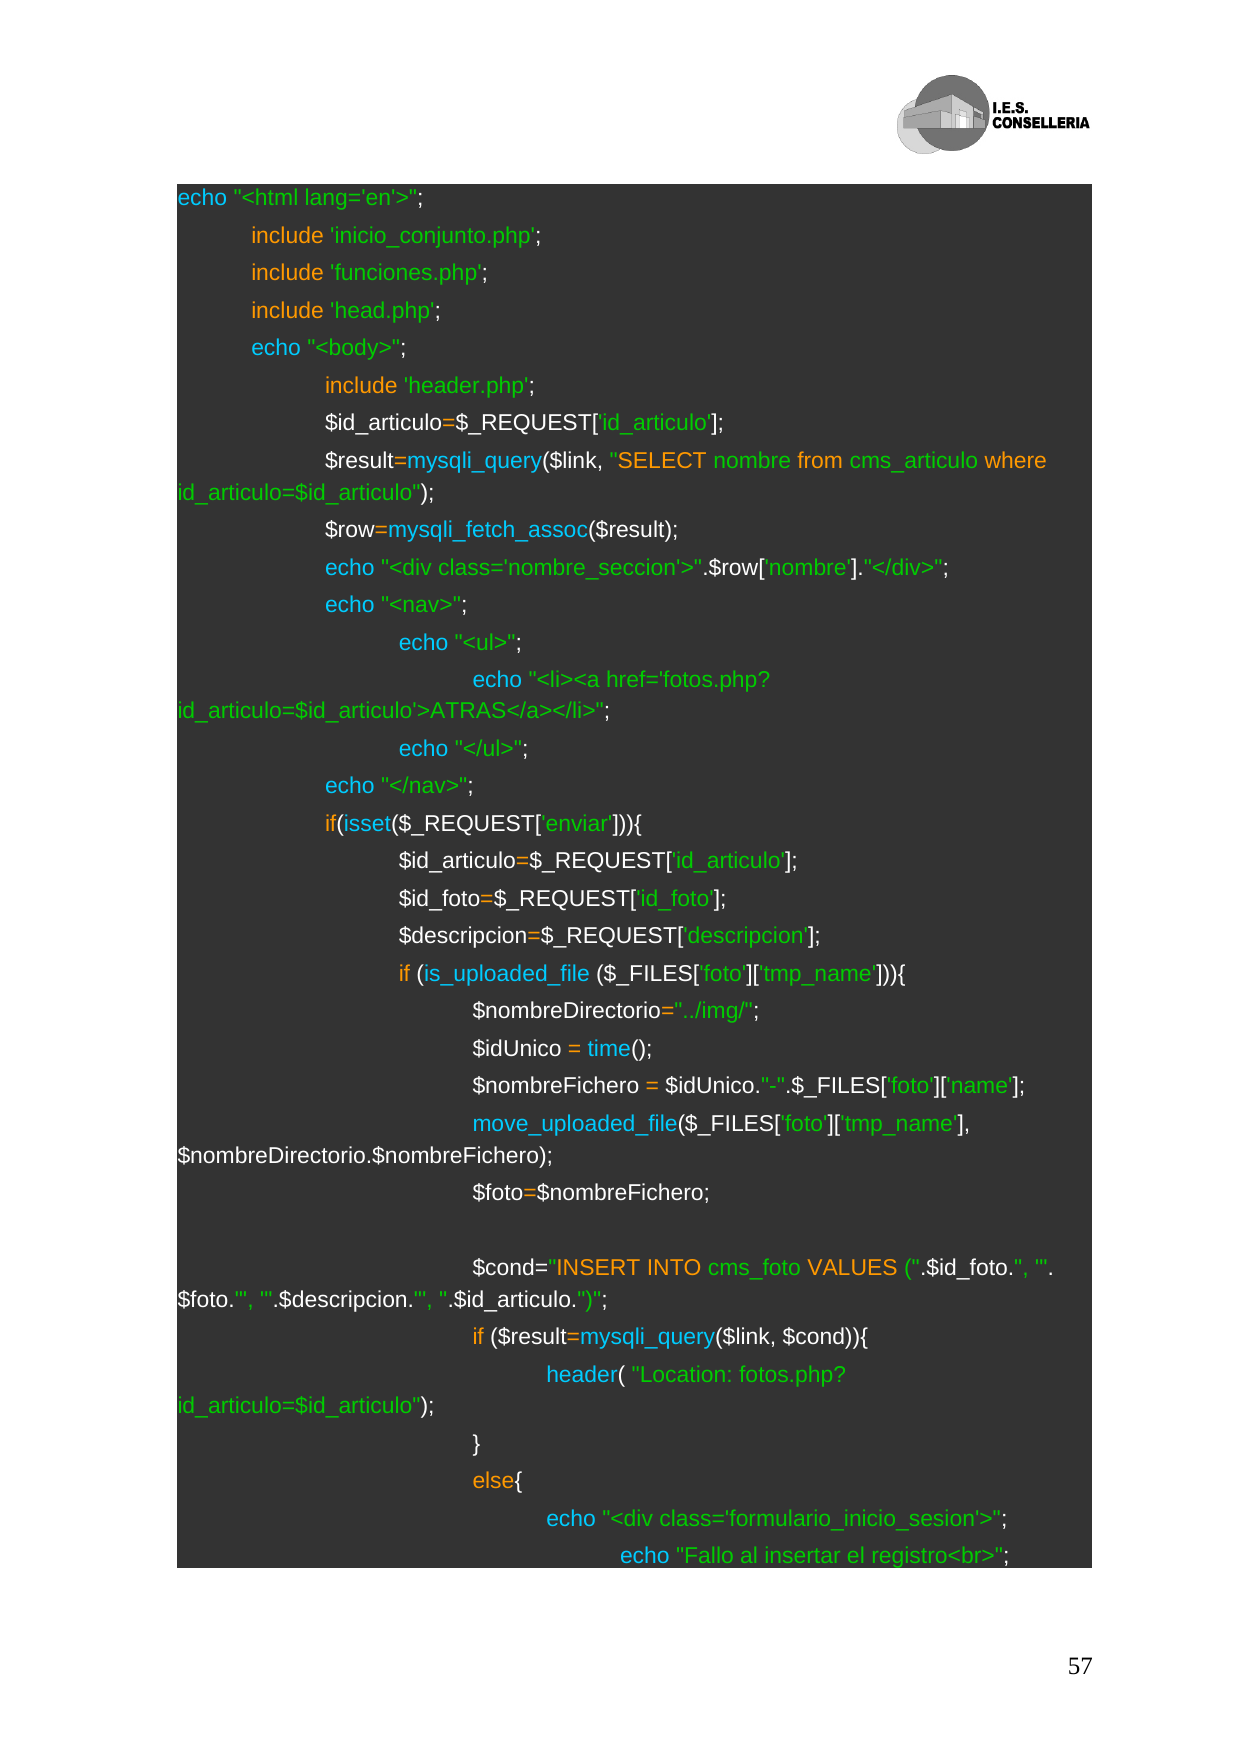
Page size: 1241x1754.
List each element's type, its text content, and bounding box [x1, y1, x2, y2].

text $descripcion=$_REQUEST['descripcion']; [177, 922, 1092, 949]
text $id_articulo=$_REQUEST['id_articulo']; [177, 409, 1092, 436]
text if(isset($_REQUEST['enviar'])){ [177, 810, 1092, 836]
text echo "<div class='nombre_seccion'>".$row['nombre']."</div>"; [177, 553, 1092, 580]
text $foto=$nombreFichero; [177, 1179, 1092, 1205]
text include 'header.php'; [177, 372, 1092, 398]
text echo "</nav>"; [177, 772, 1092, 799]
text echo "<html lang='en'>"; [177, 184, 1092, 211]
text if (is_uploaded_file ($_FILES['foto']['tmp_name'])){ [177, 960, 1092, 986]
text if ($result=mysqli_query($link, $cond)){ [177, 1323, 1092, 1349]
text $cond="INSERT INTO cms_foto VALUES (".$id_foto.", '".$foto."', '".$descripcion."', ".$id_articulo.")"; [177, 1254, 1092, 1312]
text $result=mysqli_query($link, "SELECT nombre from cms_articulo where id_articulo=$id_articulo"); [177, 447, 1092, 505]
text } [177, 1430, 1092, 1456]
text include 'funciones.php'; [177, 259, 1092, 286]
text echo "</ul>"; [177, 735, 1092, 761]
text echo "<li><a href='fotos.php?id_articulo=$id_articulo'>ATRAS</a></li>"; [177, 666, 1092, 724]
text echo "<ul>"; [177, 628, 1092, 655]
text echo "Fallo al insertar el registro<br>"; [177, 1542, 1092, 1568]
text include 'head.php'; [177, 297, 1092, 323]
text echo "<nav>"; [177, 591, 1092, 617]
text $id_articulo=$_REQUEST['id_articulo']; [177, 847, 1092, 874]
text else{ [177, 1467, 1092, 1493]
text include 'inicio_conjunto.php'; [177, 222, 1092, 248]
text $nombreDirectorio="../img/"; [177, 997, 1092, 1024]
text $nombreFichero = $idUnico."-".$_FILES['foto']['name']; [177, 1072, 1092, 1099]
picture [894, 73, 1093, 155]
text $idUnico = time(); [177, 1035, 1092, 1061]
text echo "<div class='formulario_inicio_sesion'>"; [177, 1505, 1092, 1531]
text $row=mysqli_fetch_assoc($result); [177, 516, 1092, 542]
text echo "<body>"; [177, 334, 1092, 361]
text header( "Location: fotos.php?id_articulo=$id_articulo"); [177, 1361, 1092, 1418]
text move_uploaded_file($_FILES['foto']['tmp_name'], $nombreDirectorio.$nombreFichero); [177, 1110, 1092, 1168]
text $id_foto=$_REQUEST['id_foto']; [177, 885, 1092, 911]
